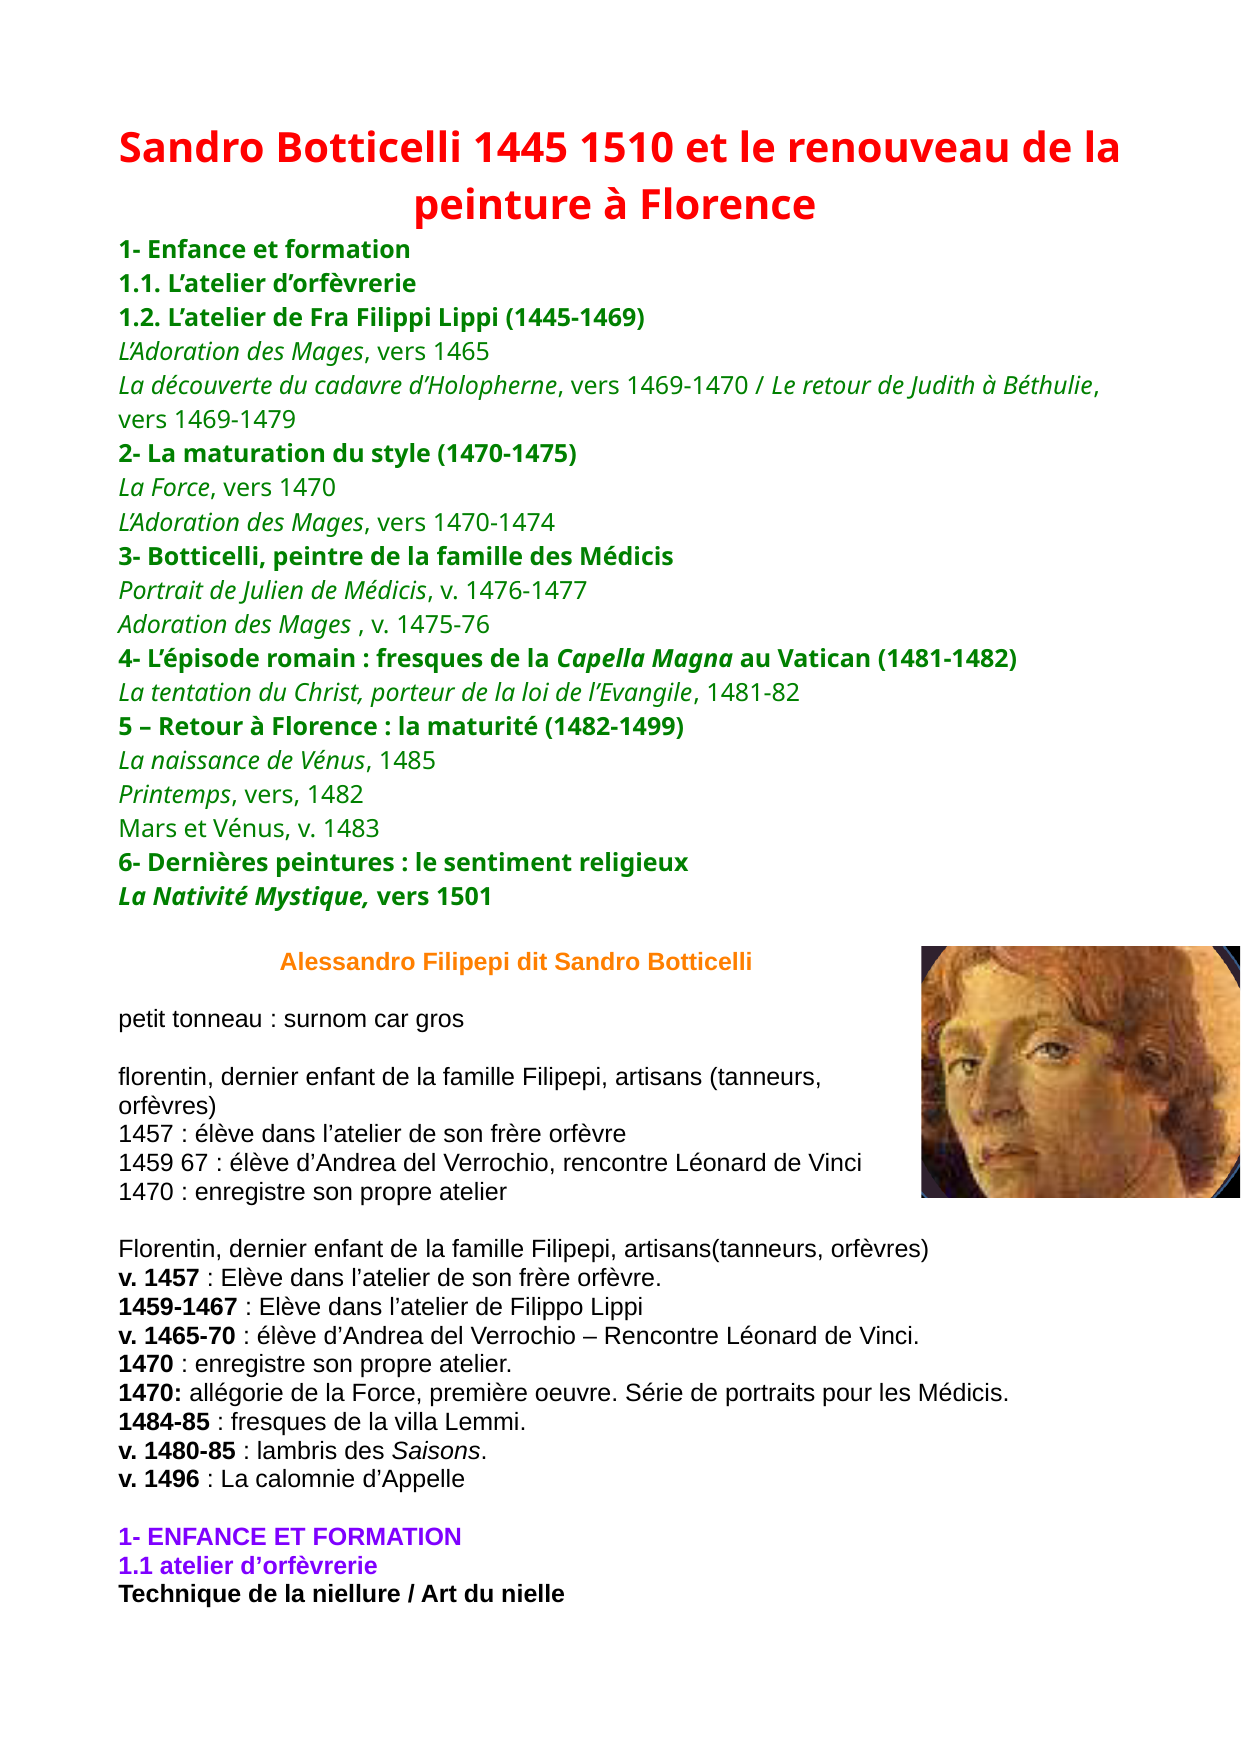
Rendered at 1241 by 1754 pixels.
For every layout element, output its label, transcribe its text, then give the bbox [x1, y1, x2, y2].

text 4- L’épisode romain : fresques de la Capella Magna au Vatican (1481-1482) [118, 640, 1122, 674]
text 3- Botticelli, peintre de la famille des Médicis [118, 538, 1122, 572]
text 1470 : enregistre son propre atelier [118, 1177, 1122, 1206]
text florentin, dernier enfant de la famille Filipepi, artisans (tanneurs, orfèvres) [118, 1062, 921, 1119]
text Mars et Vénus, v. 1483 [118, 811, 1122, 845]
text v. 1496 : La calomnie d’Appelle [118, 1464, 1122, 1493]
text La Nativité Mystique, vers 1501 [118, 879, 1122, 913]
text 1470: allégorie de la Force, première oeuvre. Série de portraits pour les Médicis. [118, 1378, 1122, 1407]
text 5 – Retour à Florence : la maturité (1482-1499) [118, 708, 1122, 743]
text Portrait de Julien de Médicis, v. 1476-1477 [118, 572, 1122, 606]
text L’Adoration des Mages, vers 1470-1474 [118, 504, 1122, 538]
text 1.1. L’atelier d’orfèvrerie [118, 266, 1122, 300]
text 1484-85 : fresques de la villa Lemmi. [118, 1407, 1122, 1436]
text Adoration des Mages , v. 1475-76 [118, 606, 1122, 640]
text v. 1480-85 : lambris des Saisons. [118, 1436, 1122, 1464]
text 2- La maturation du style (1470-1475) [118, 436, 1122, 470]
text Alessandro Filipepi dit Sandro Botticelli [118, 947, 921, 976]
text 6- Dernières peintures : le sentiment religieux [118, 845, 1122, 879]
text 1- ENFANCE ET FORMATION [118, 1522, 1122, 1551]
text Florentin, dernier enfant de la famille Filipepi, artisans(tanneurs, orfèvres) [118, 1234, 1122, 1263]
text Sandro Botticelli 1445 1510 et le renouveau de la peinture à Florence [118, 118, 1122, 232]
text Printemps, vers, 1482 [118, 777, 1122, 811]
text La découverte du cadavre d’Holopherne, vers 1469-1470 / Le retour de Judith à Béthulie, vers 1469-1479 [118, 368, 1122, 436]
text La Force, vers 1470 [118, 470, 1122, 504]
picture [921, 946, 1241, 1198]
text La naissance de Vénus, 1485 [118, 743, 1122, 777]
text 1- Enfance et formation [118, 232, 1122, 266]
text La tentation du Christ, porteur de la loi de l’Evangile, 1481-82 [118, 674, 1122, 708]
text Technique de la niellure / Art du nielle [118, 1579, 1122, 1608]
text L’Adoration des Mages, vers 1465 [118, 334, 1122, 368]
text 1.2. L’atelier de Fra Filippi Lippi (1445-1469) [118, 300, 1122, 334]
text v. 1465-70 : élève d’Andrea del Verrochio – Rencontre Léonard de Vinci. [118, 1321, 1122, 1349]
text petit tonneau : surnom car gros [118, 1004, 921, 1033]
text 1459-1467 : Elève dans l’atelier de Filippo Lippi [118, 1292, 1122, 1321]
text 1459 67 : élève d’Andrea del Verrochio, rencontre Léonard de Vinci [118, 1148, 921, 1177]
text v. 1457 : Elève dans l’atelier de son frère orfèvre. [118, 1263, 1122, 1292]
text 1457 : élève dans l’atelier de son frère orfèvre [118, 1119, 921, 1148]
text 1470 : enregistre son propre atelier. [118, 1349, 1122, 1378]
text 1.1 atelier d’orfèvrerie [118, 1551, 1122, 1579]
